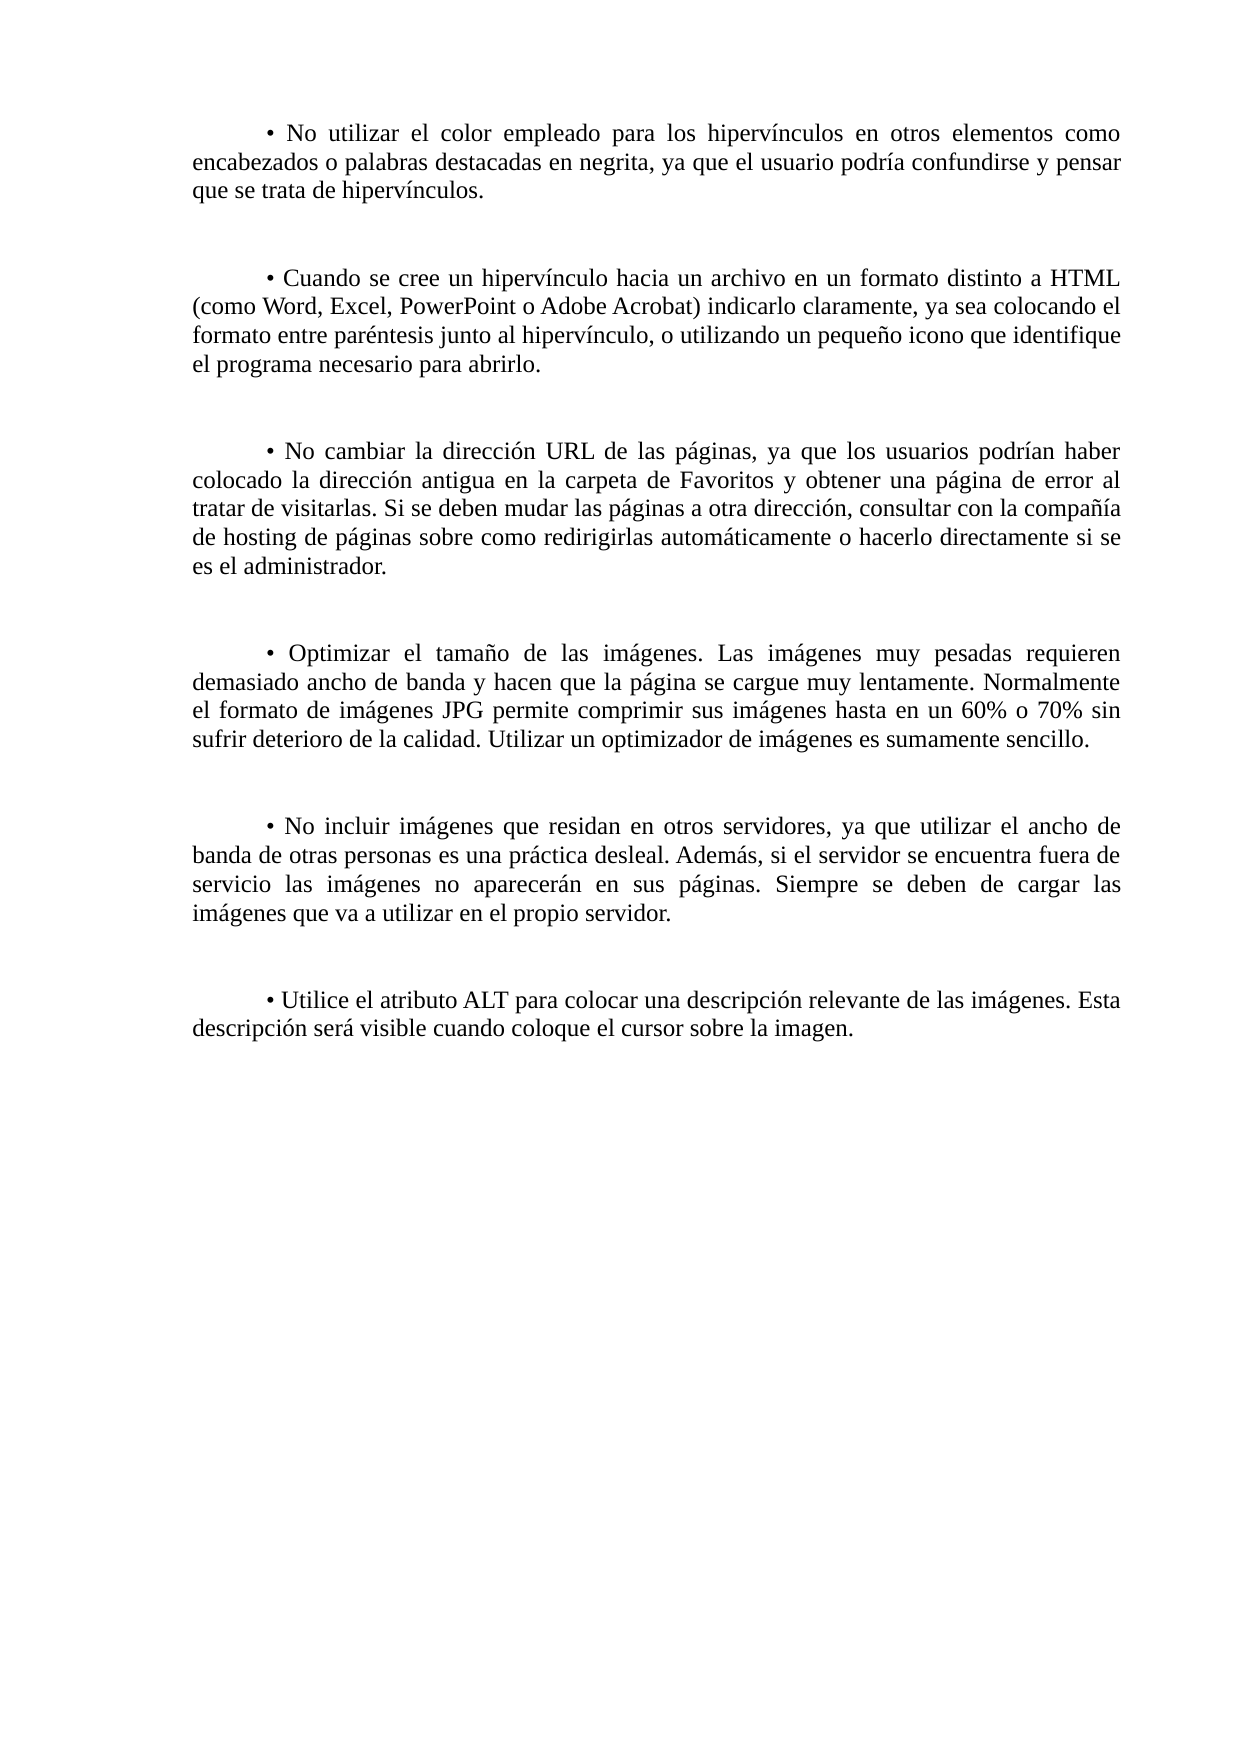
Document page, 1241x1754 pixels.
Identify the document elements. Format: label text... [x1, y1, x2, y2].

text • No cambiar la dirección URL de las páginas, ya que los usuarios podrían haber colocado la dirección antigua en la carpeta de Favoritos y obtener una página de error al tratar de visitarlas. Si se deben mudar las páginas a otra dirección, consultar con la compañía de hosting de páginas sobre como redirigirlas automáticamente o hacerlo directamente si se es el administrador. [192, 436, 1122, 580]
text • Utilice el atributo ALT para colocar una descripción relevante de las imágenes. Esta descripción será visible cuando coloque el cursor sobre la imagen. [192, 985, 1122, 1042]
text • No incluir imágenes que residan en otros servidores, ya que utilizar el ancho de banda de otras personas es una práctica desleal. Además, si el servidor se encuentra fuera de servicio las imágenes no aparecerán en sus páginas. Siempre se deben de cargar las imágenes que va a utilizar en el propio servidor. [192, 811, 1122, 926]
text • Optimizar el tamaño de las imágenes. Las imágenes muy pesadas requieren demasiado ancho de banda y hacen que la página se cargue muy lentamente. Normalmente el formato de imágenes JPG permite comprimir sus imágenes hasta en un 60% o 70% sin sufrir deterioro de la calidad. Utilizar un optimizador de imágenes es sumamente sencillo. [192, 638, 1122, 753]
text • No utilizar el color empleado para los hipervínculos en otros elementos como encabezados o palabras destacadas en negrita, ya que el usuario podría confundirse y pensar que se trata de hipervínculos. [192, 118, 1122, 204]
text • Cuando se cree un hipervínculo hacia un archivo en un formato distinto a HTML (como Word, Excel, PowerPoint o Adobe Acrobat) indicarlo claramente, ya sea colocando el formato entre paréntesis junto al hipervínculo, o utilizando un pequeño icono que identifique el programa necesario para abrirlo. [192, 263, 1122, 378]
